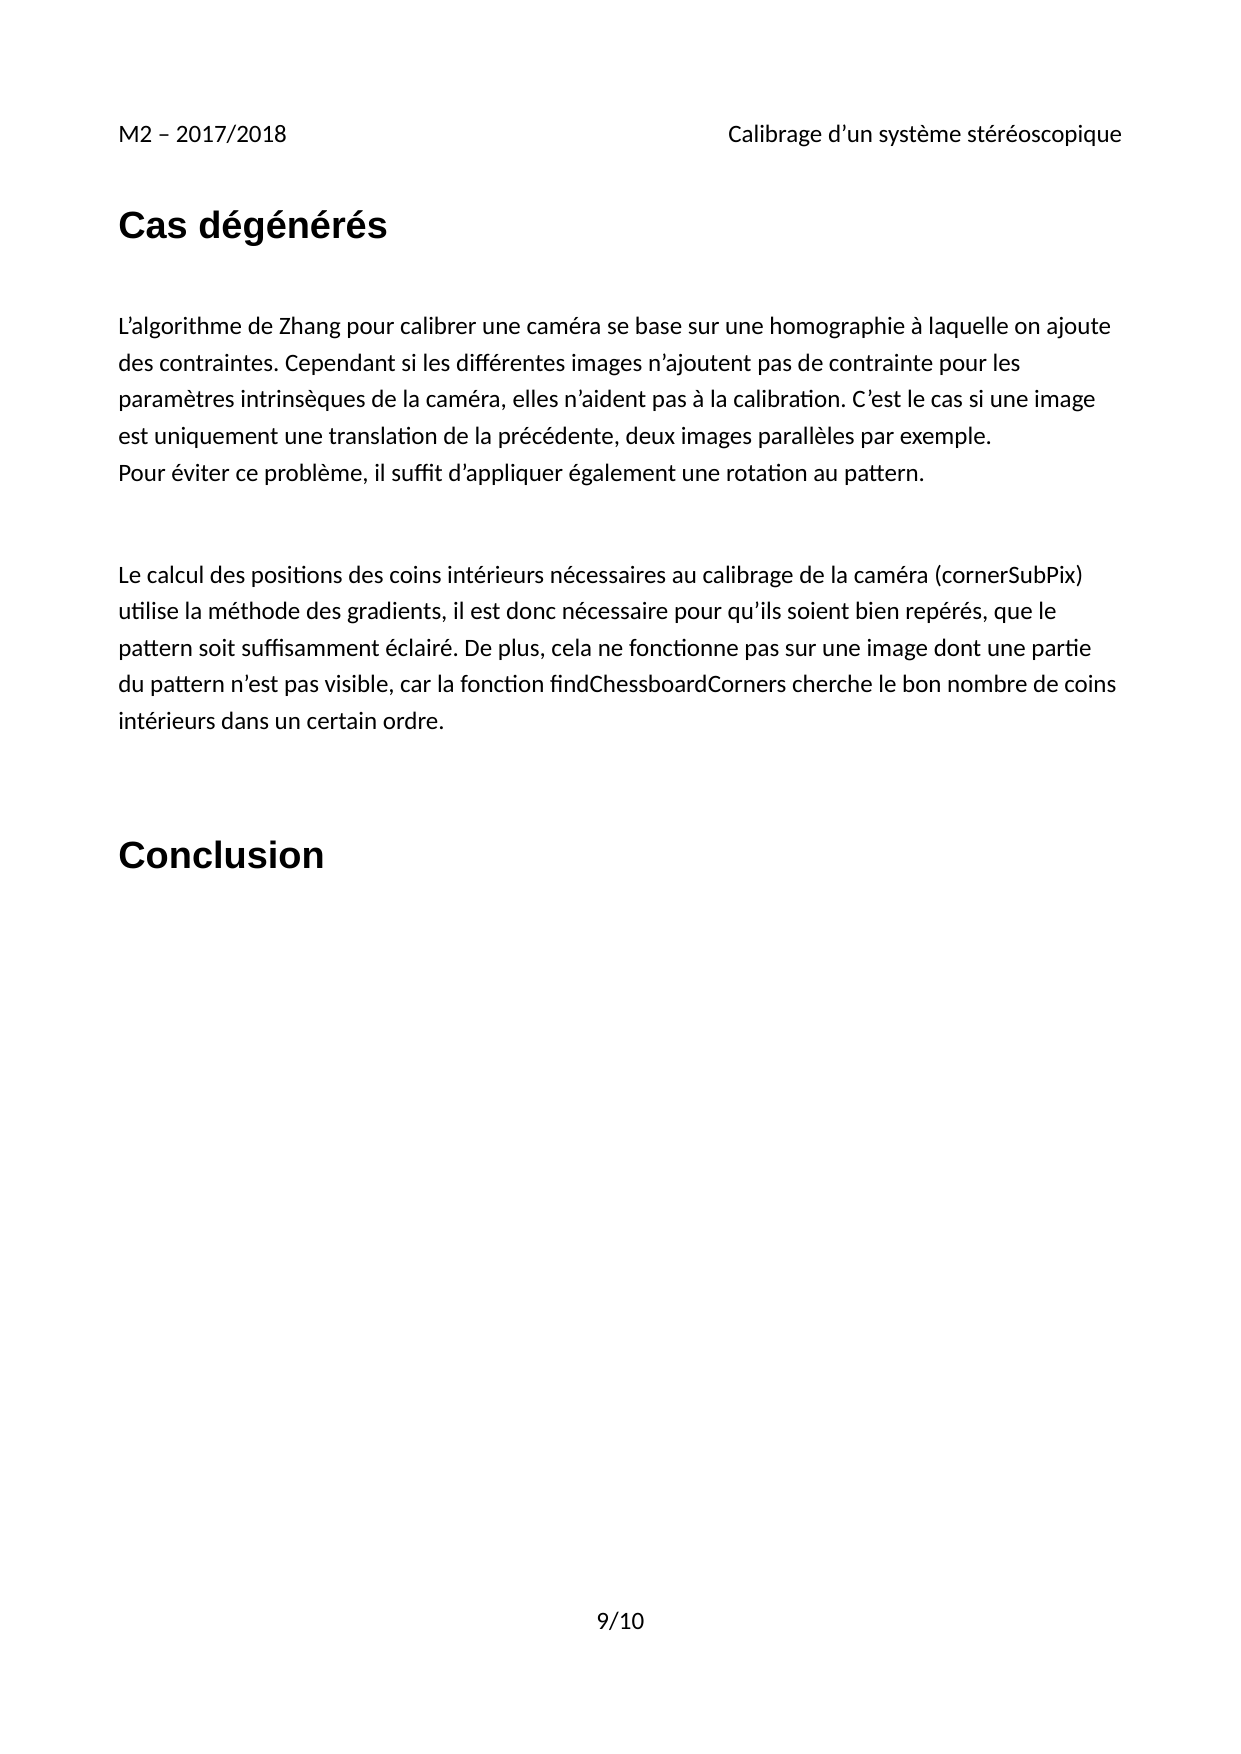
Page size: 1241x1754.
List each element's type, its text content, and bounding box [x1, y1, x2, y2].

subtitle Conclusion [118, 832, 1122, 876]
text L’algorithme de Zhang pour calibrer une caméra se base sur une homographie à laquelle on ajoute des contraintes. Cependant si les différentes images n’ajoutent pas de contrainte pour les paramètres intrinsèques de la caméra, elles n’aident pas à la calibration. C’est le cas si une image est uniquement une translation de la précédente, deux images parallèles par exemple. Pour éviter ce problème, il suffit d’appliquer également une rotation au pattern. [118, 310, 1122, 487]
text Le calcul des positions des coins intérieurs nécessaires au calibrage de la caméra (cornerSubPix) utilise la méthode des gradients, il est donc nécessaire pour qu’ils soient bien repérés, que le pattern soit suffisamment éclairé. De plus, cela ne fonctionne pas sur une image dont une partie du pattern n’est pas visible, car la fonction findChessboardCorners cherche le bon nombre de coins intérieurs dans un certain ordre. [118, 559, 1122, 736]
subtitle Cas dégénérés [118, 203, 1122, 247]
